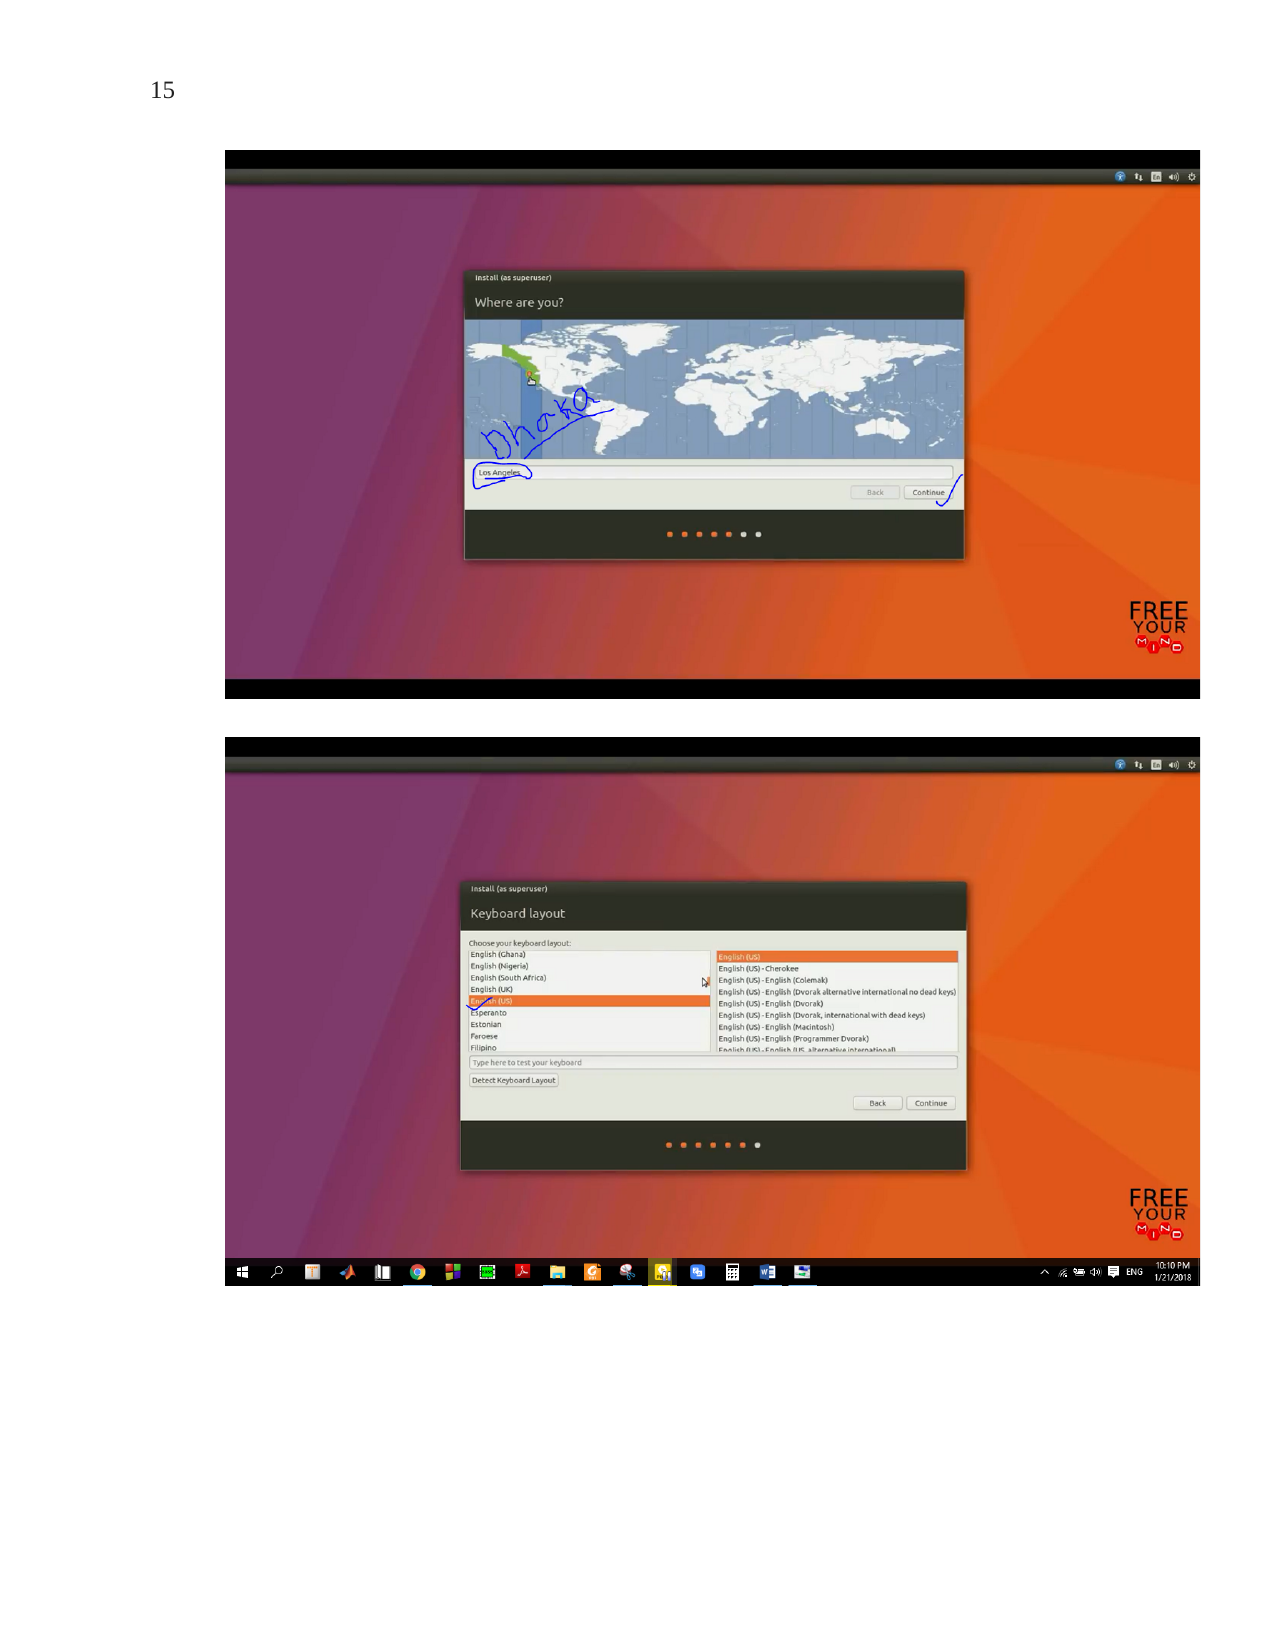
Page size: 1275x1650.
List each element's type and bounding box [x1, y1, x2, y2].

picture [225, 737, 1200, 1286]
picture [225, 150, 1200, 699]
